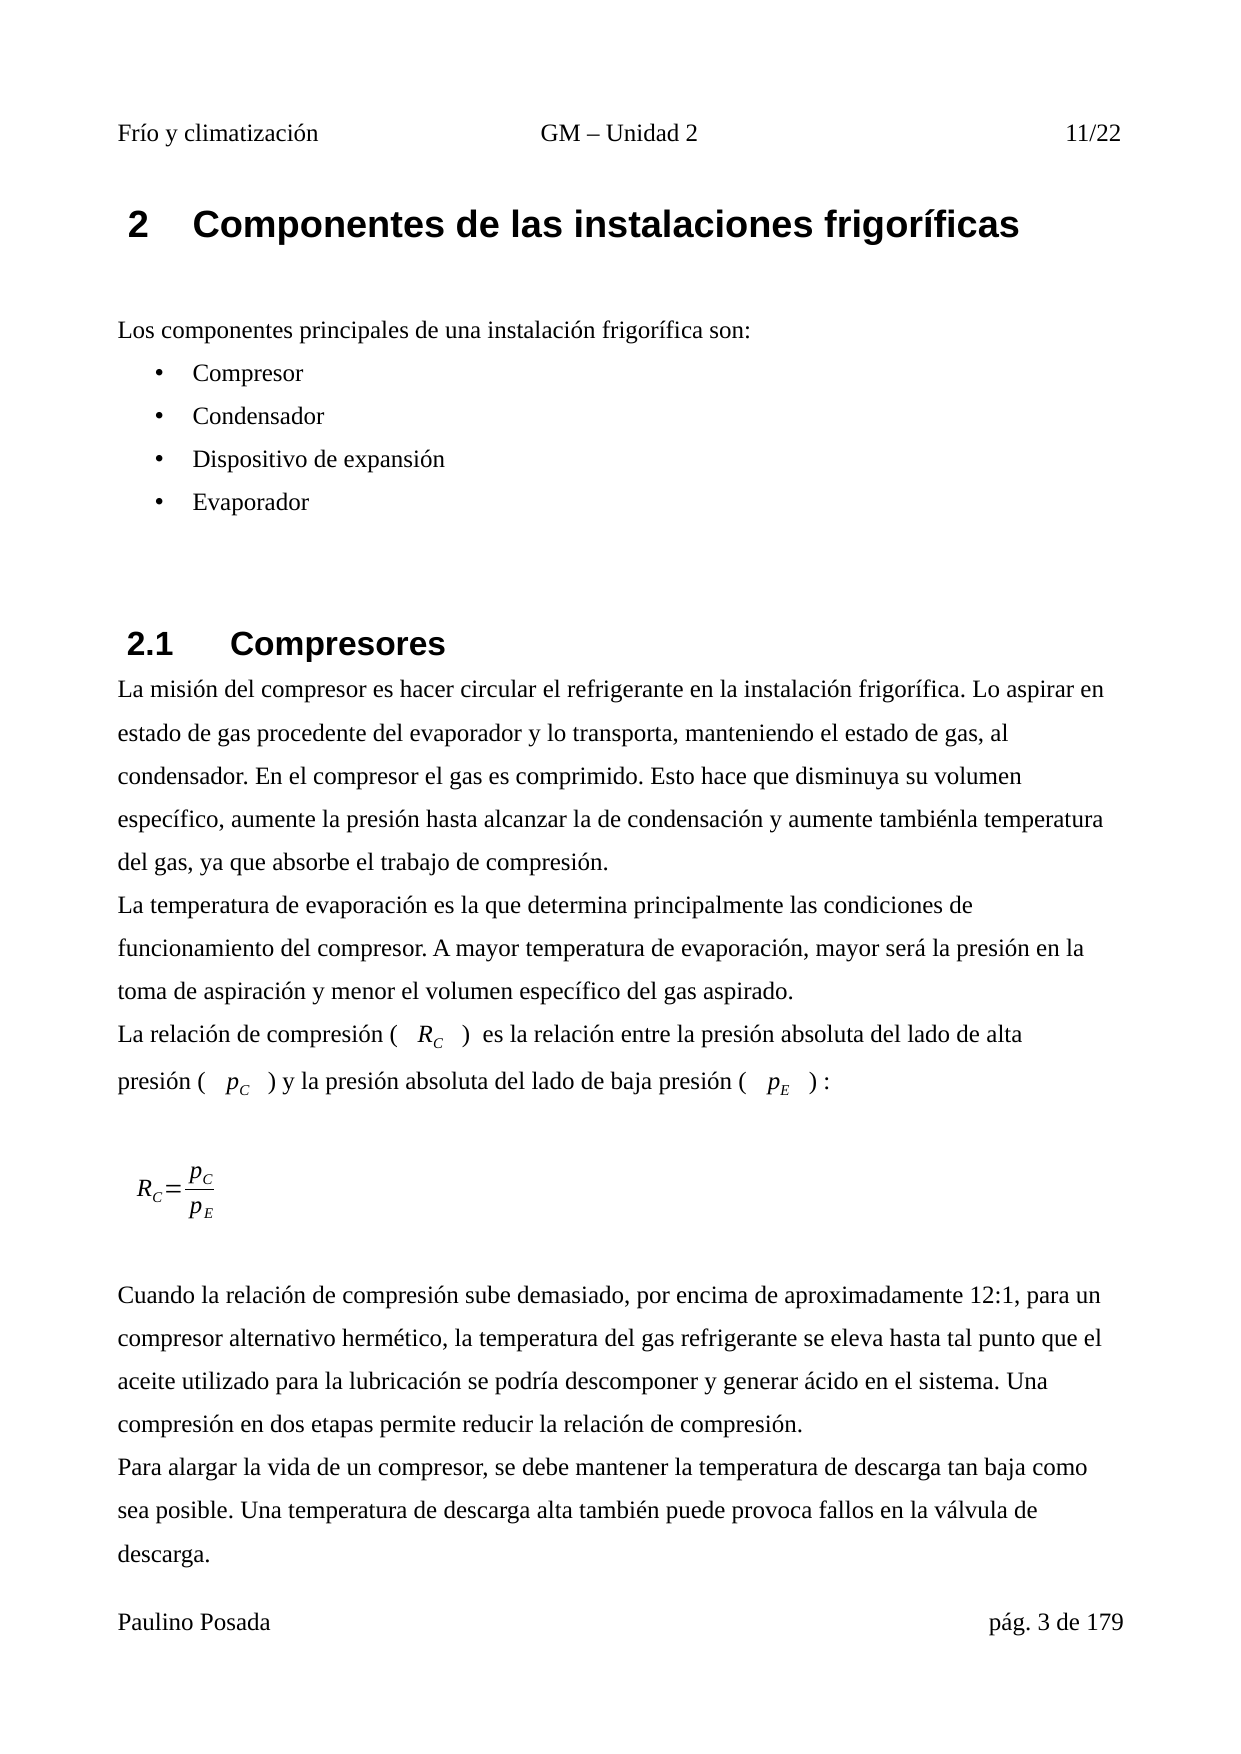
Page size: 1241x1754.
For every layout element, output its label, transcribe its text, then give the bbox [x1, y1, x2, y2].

text La temperatura de evaporación es la que determina principalmente las condiciones de funcionamiento del compresor. A mayor temperatura de evaporación, mayor será la presión en la toma de aspiración y menor el volumen específico del gas aspirado. [117, 890, 1123, 1005]
list Evaporador [155, 487, 1123, 516]
list Compresor [155, 358, 1123, 387]
text Los componentes principales de una instalación frigorífica son: [117, 315, 1123, 344]
text La misión del compresor es hacer circular el refrigerante en la instalación frigorífica. Lo aspirar en estado de gas procedente del evaporador y lo transporta, manteniendo el estado de gas, al condensador. En el compresor el gas es comprimido. Esto hace que disminuya su volumen específico, aumente la presión hasta alcanzar la de condensación y aumente tambiénla temperatura del gas, ya que absorbe el trabajo de compresión. [117, 674, 1123, 876]
subtitle Componentes de las instalaciones frigoríficas [117, 201, 1123, 245]
list Condensador [155, 401, 1123, 430]
text La relación de compresión () es la relación entre la presión absoluta del lado de alta [117, 1019, 1123, 1052]
list Dispositivo de expansión [155, 444, 1123, 473]
text Cuando la relación de compresión sube demasiado, por encima de aproximadamente 12:1, para un compresor alternativo hermético, la temperatura del gas refrigerante se eleva hasta tal punto que el aceite utilizado para la lubricación se podría descomponer y generar ácido en el sistema. Una compresión en dos etapas permite reducir la relación de compresión. [117, 1280, 1123, 1438]
text Para alargar la vida de un compresor, se debe mantener la temperatura de descarga tan baja como sea posible. Una temperatura de descarga alta también puede provoca fallos en la válvula de descarga. [117, 1452, 1123, 1567]
text presión () y la presión absoluta del lado de baja presión () : [117, 1066, 1123, 1099]
subtitle Compresores [117, 623, 1123, 662]
